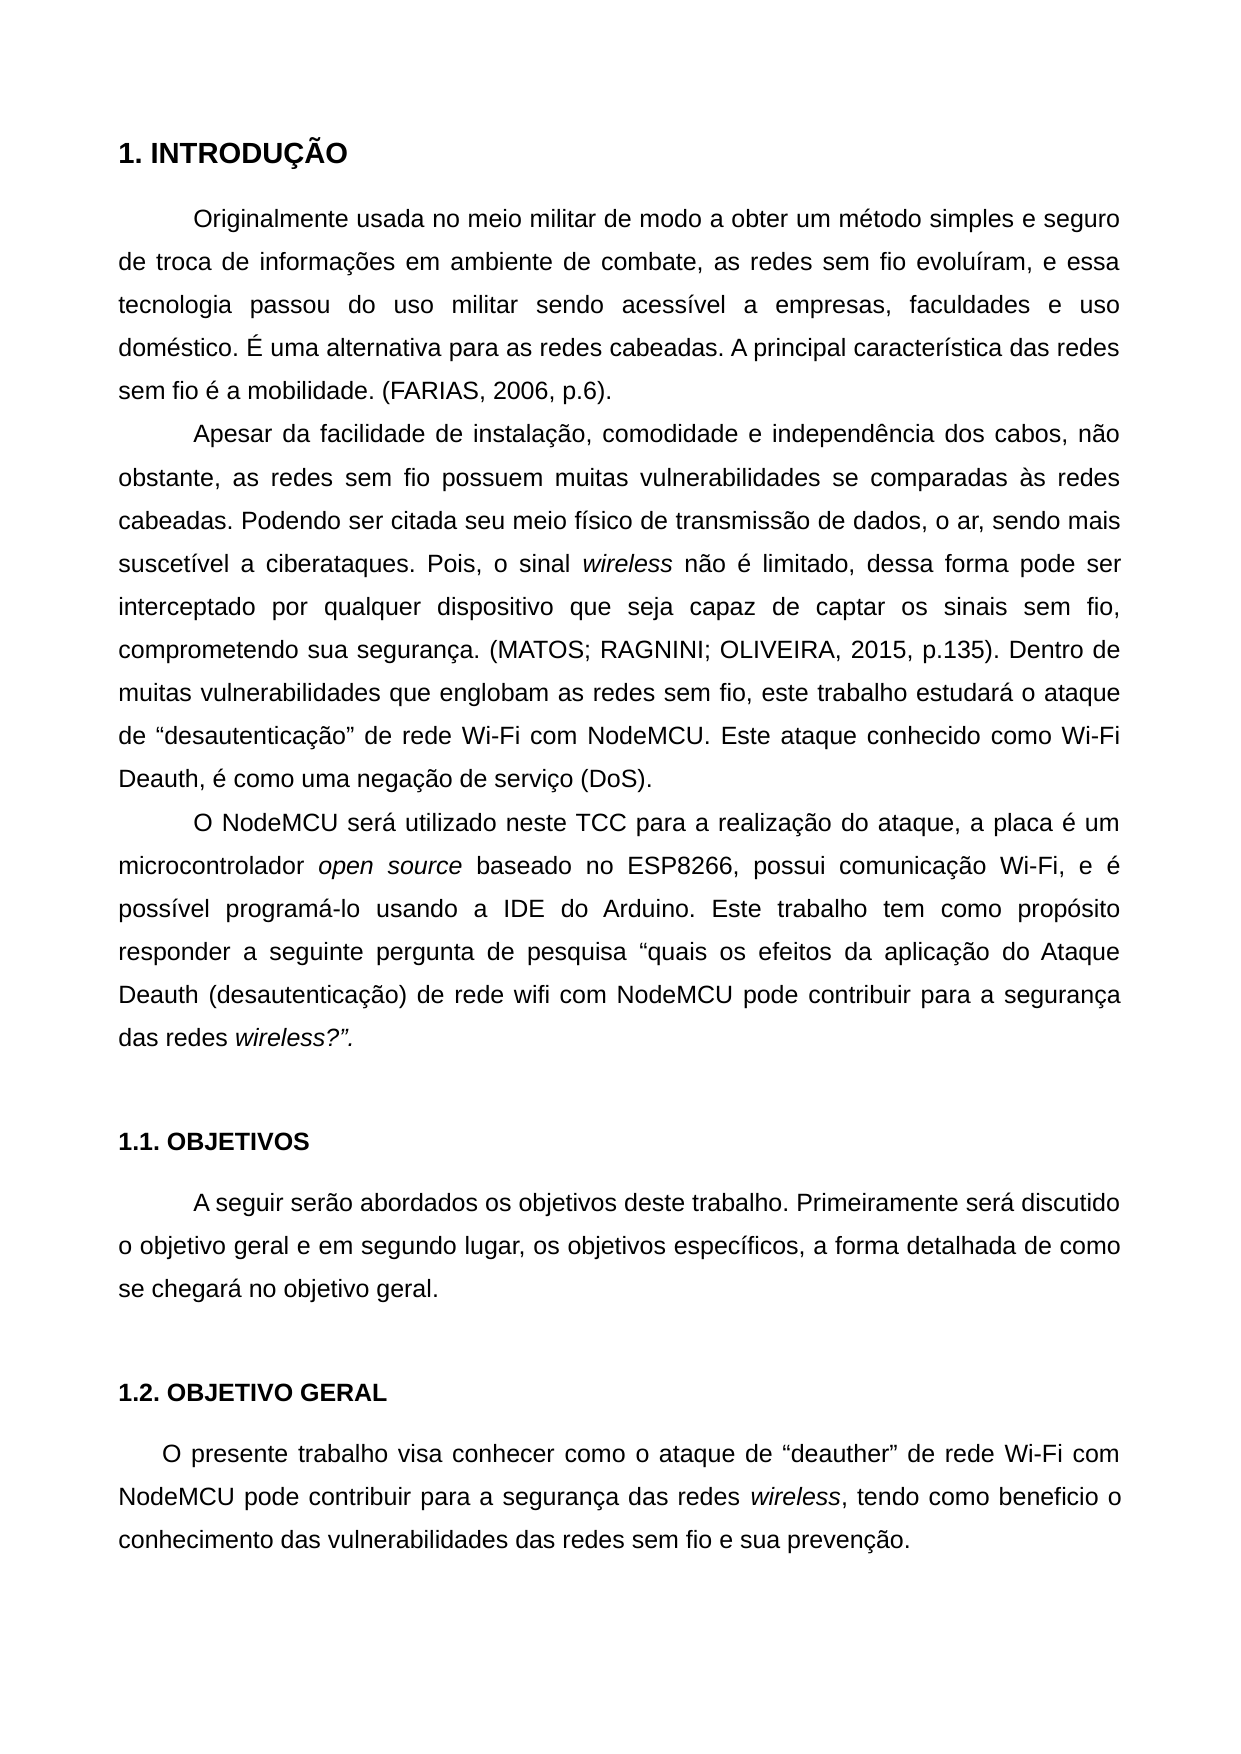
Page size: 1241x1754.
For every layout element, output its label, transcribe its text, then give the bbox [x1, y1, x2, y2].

text O presente trabalho visa conhecer como o ataque de “deauther” de rede Wi-Fi com NodeMCU pode contribuir para a segurança das redes wireless, tendo como beneficio o conhecimento das vulnerabilidades das redes sem fio e sua prevenção. [118, 1439, 1122, 1554]
text O NodeMCU será utilizado neste TCC para a realização do ataque, a placa é um microcontrolador open source baseado no ESP8266, possui comunicação Wi-Fi, e é possível programá-lo usando a IDE do Arduino. Este trabalho tem como propósito responder a seguinte pergunta de pesquisa “quais os efeitos da aplicação do Ataque Deauth (desautenticação) de rede wifi com NodeMCU pode contribuir para a segurança das redes wireless?”. [118, 808, 1122, 1052]
subtitle 1.1. OBJETIVOS [118, 1127, 1122, 1156]
text Apesar da facilidade de instalação, comodidade e independência dos cabos, não obstante, as redes sem fio possuem muitas vulnerabilidades se comparadas às redes cabeadas. Podendo ser citada seu meio físico de transmissão de dados, o ar, sendo mais suscetível a ciberataques. Pois, o sinal wireless não é limitado, dessa forma pode ser interceptado por qualquer dispositivo que seja capaz de captar os sinais sem fio, comprometendo sua segurança. (MATOS; RAGNINI; OLIVEIRA, 2015, p.135). Dentro de muitas vulnerabilidades que englobam as redes sem fio, este trabalho estudará o ataque de “desautenticação” de rede Wi-Fi com NodeMCU. Este ataque conhecido como Wi-Fi Deauth, é como uma negação de serviço (DoS). [118, 419, 1122, 793]
subtitle 1. INTRODUÇÃO [118, 136, 1122, 169]
text Originalmente usada no meio militar de modo a obter um método simples e seguro de troca de informações em ambiente de combate, as redes sem fio evoluíram, e essa tecnologia passou do uso militar sendo acessível a empresas, faculdades e uso doméstico. É uma alternativa para as redes cabeadas. A principal característica das redes sem fio é a mobilidade. (FARIAS, 2006, p.6). [118, 204, 1122, 405]
text A seguir serão abordados os objetivos deste trabalho. Primeiramente será discutido o objetivo geral e em segundo lugar, os objetivos específicos, a forma detalhada de como se chegará no objetivo geral. [118, 1188, 1122, 1303]
subtitle 1.2. OBJETIVO GERAL [118, 1378, 1122, 1407]
